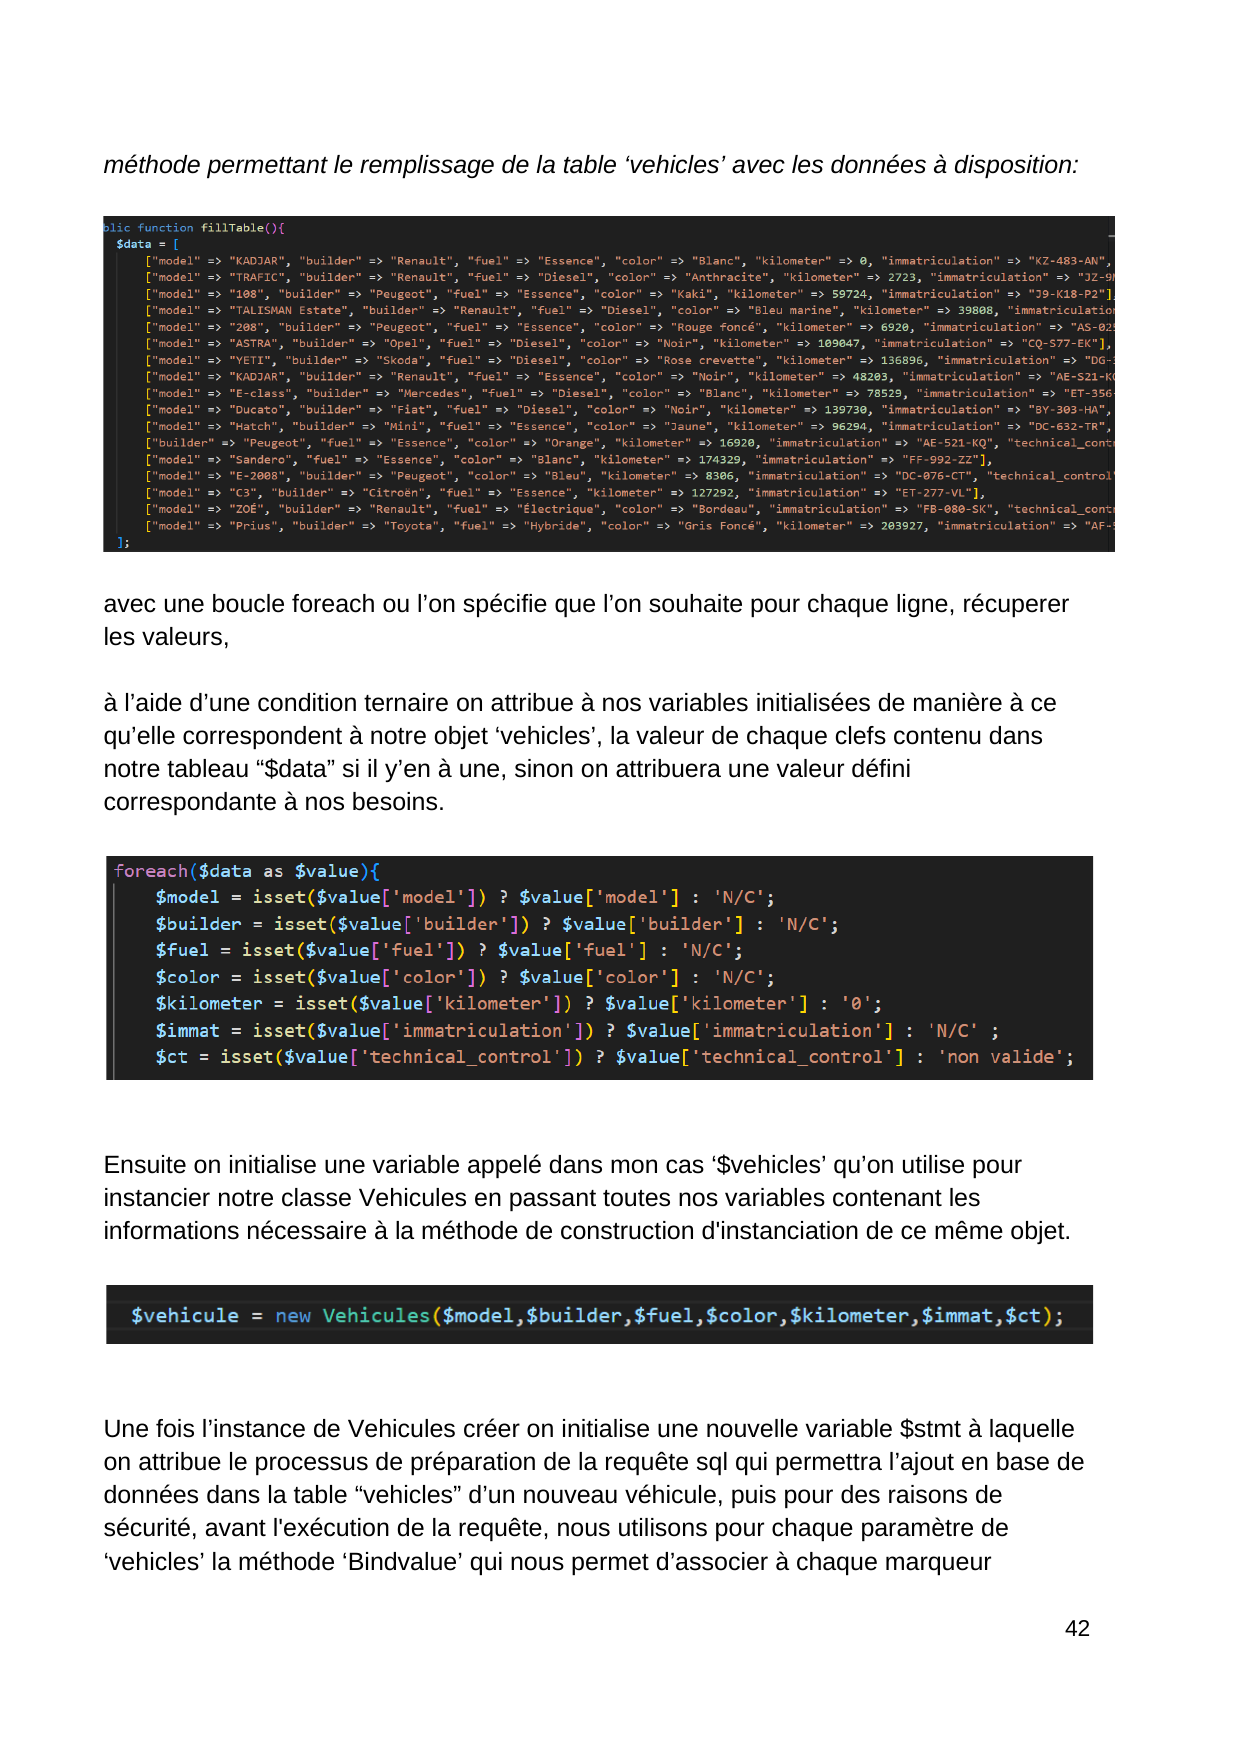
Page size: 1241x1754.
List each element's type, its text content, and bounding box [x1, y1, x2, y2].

picture [103, 216, 1076, 552]
text méthode permettant le remplissage de la table ‘vehicles’ avec les données à disposition: [103, 150, 1090, 179]
text Une fois l’instance de Vehicules créer on initialise une nouvelle variable $stmt à laquelle on attribue le processus de préparation de la requête sql qui permettra l’ajout en base de données dans la table “vehicles” d’un nouveau véhicule, puis pour des raisons de sécurité, avant l'exécution de la requête, nous utilisons pour chaque paramètre de ‘vehicles’ la méthode ‘Bindvalue’ qui nous permet d’associer à chaque marqueur [103, 1414, 1090, 1575]
text avec une boucle foreach ou l’on spécifie que l’on souhaite pour chaque ligne, récuperer les valeurs, [103, 589, 1090, 651]
picture [106, 856, 1094, 1080]
text à l’aide d’une condition ternaire on attribue à nos variables initialisées de manière à ce qu’elle correspondent à notre objet ‘vehicles’, la valeur de chaque clefs contenu dans notre tableau “$data” si il y’en à une, sinon on attribuera une valeur défini correspondante à nos besoins. [103, 688, 1090, 816]
picture [106, 1285, 1094, 1344]
text Ensuite on initialise une variable appelé dans mon cas ‘$vehicles’ qu’on utilise pour instancier notre classe Vehicules en passant toutes nos variables contenant les informations nécessaire à la méthode de construction d'instanciation de ce même objet. [103, 1150, 1090, 1245]
